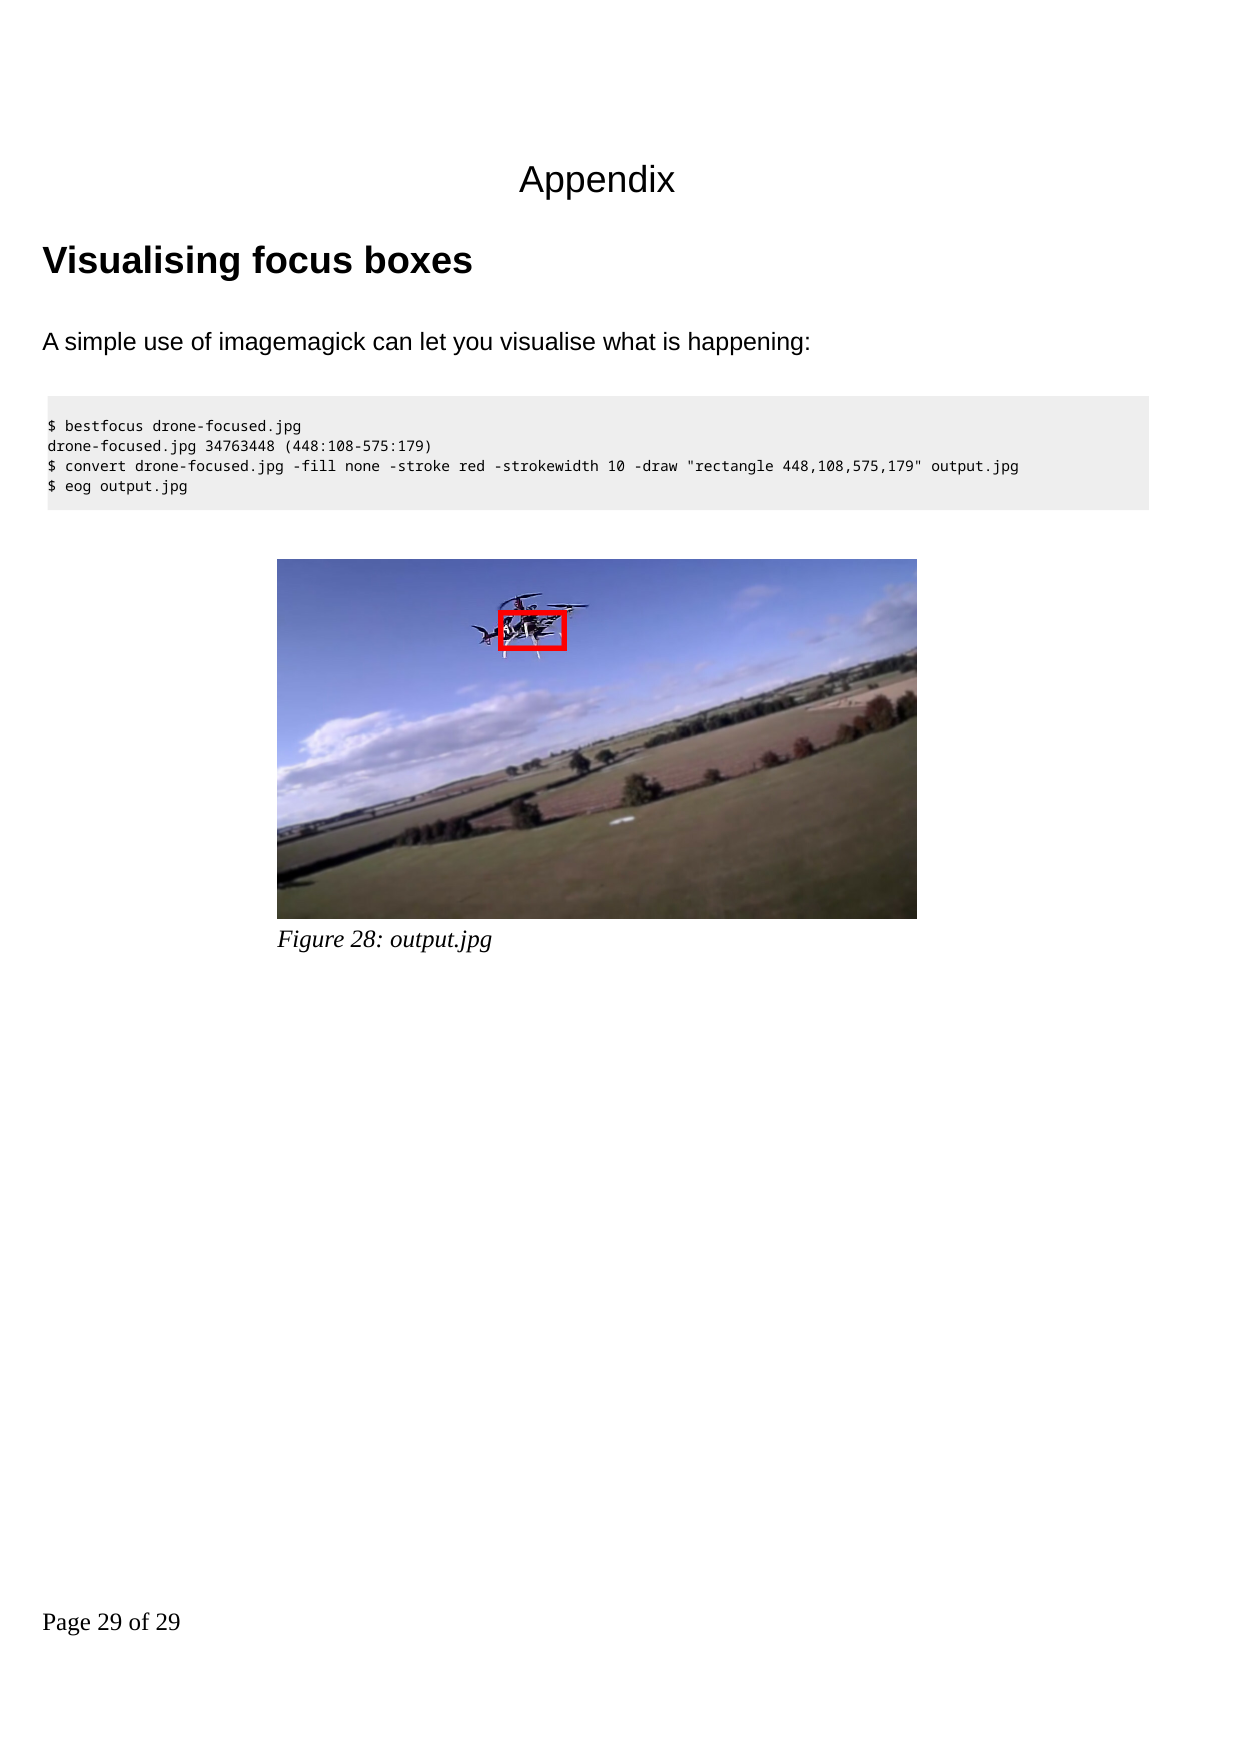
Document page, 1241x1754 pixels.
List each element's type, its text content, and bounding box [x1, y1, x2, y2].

text Figure 28: output.jpg [277, 919, 917, 953]
subtitle Visualising focus boxes [42, 238, 1152, 282]
text A simple use of imagemagick can let you visualise what is happening: [42, 327, 1152, 356]
subtitle Appendix [42, 157, 1152, 201]
picture [277, 559, 917, 919]
